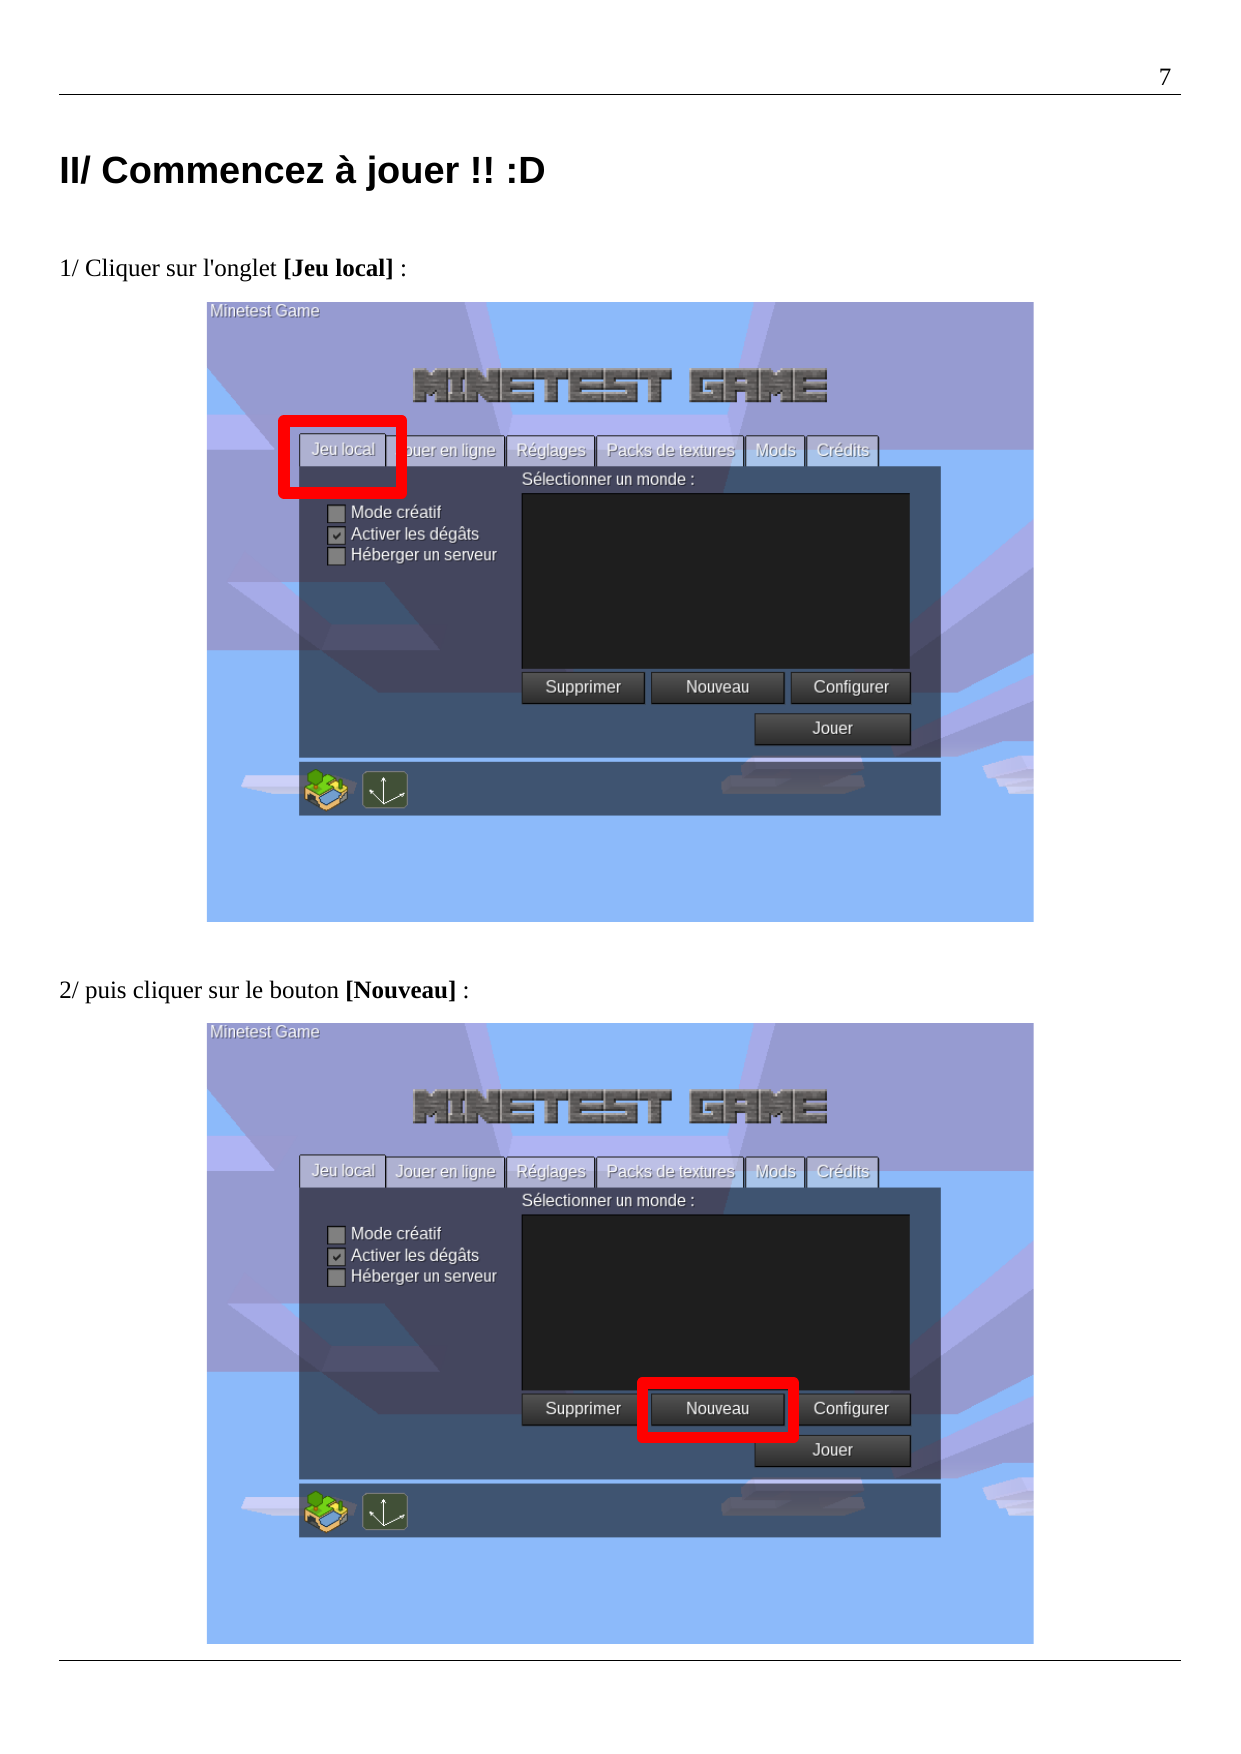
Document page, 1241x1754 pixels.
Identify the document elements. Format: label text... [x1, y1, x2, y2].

text 2/ puis cliquer sur le bouton [Nouveau] : [59, 975, 1181, 1003]
subtitle II/ Commencez à jouer !! :D [59, 148, 1181, 192]
picture [206, 302, 1034, 922]
picture [206, 1023, 1034, 1644]
text 1/ Cliquer sur l'onglet [Jeu local] : [59, 253, 1181, 282]
